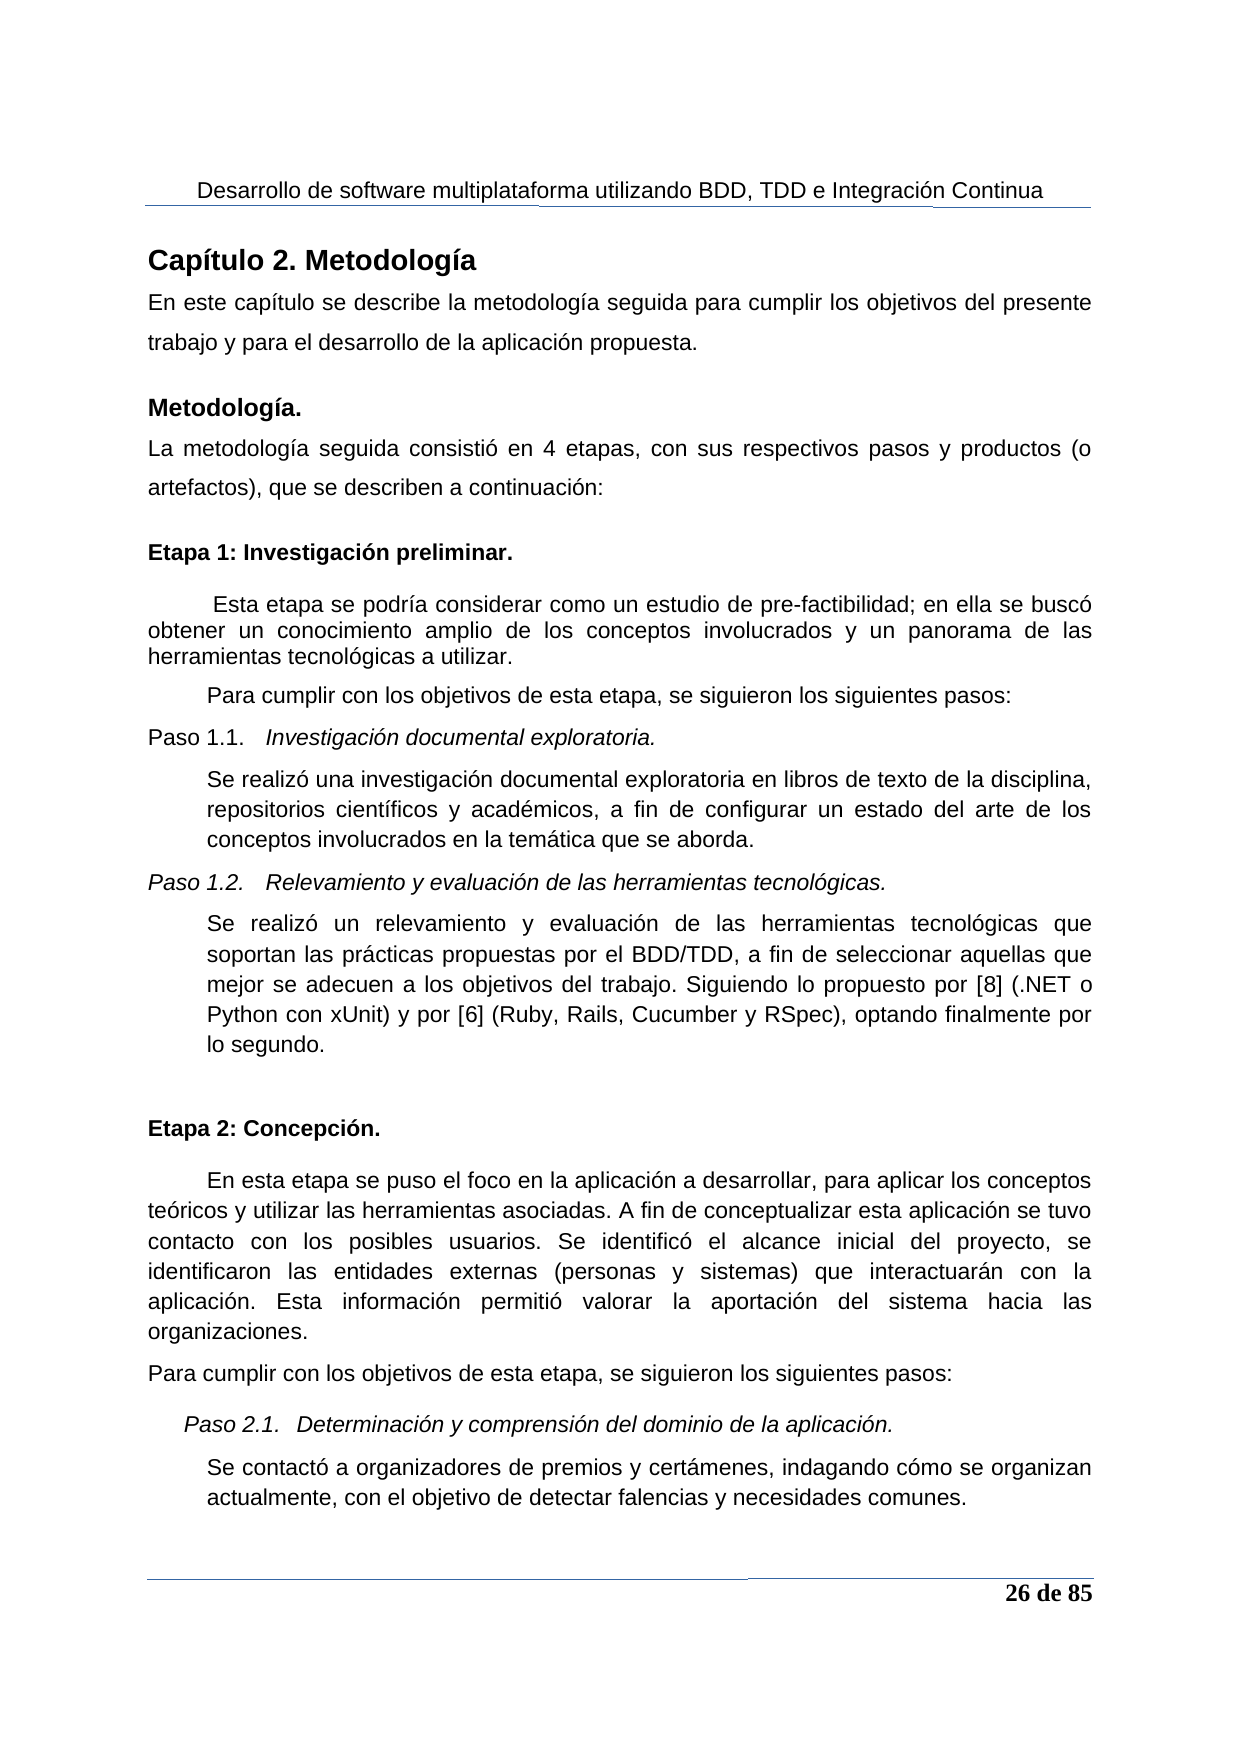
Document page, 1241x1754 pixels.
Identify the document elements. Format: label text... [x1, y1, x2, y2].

subtitle Metodología. [148, 393, 1093, 422]
subtitle Etapa 2: Concepción. [148, 1115, 1093, 1142]
subtitle Capítulo 2. Metodología [148, 243, 1093, 277]
text En este capítulo se describe la metodología seguida para cumplir los objetivos del presente trabajo y para el desarrollo de la aplicación propuesta. [148, 289, 1093, 355]
list Se realizó un relevamiento y evaluación de las herramientas tecnológicas que soportan las prácticas propuestas por el BDD/TDD, a fin de seleccionar aquellas que mejor se adecuen a los objetivos del trabajo. Siguiendo lo propuesto por [8] (.NET o Python con xUnit) y por [6] (Ruby, Rails, Cucumber y RSpec), optando finalmente por lo segundo. [148, 910, 1093, 1058]
list Determinación y comprensión del dominio de la aplicación. [177, 1411, 1093, 1438]
text Para cumplir con los objetivos de esta etapa, se siguieron los siguientes pasos: [148, 1360, 1093, 1387]
text Se realizó una investigación documental exploratoria en libros de texto de la disciplina, repositorios científicos y académicos, a fin de configurar un estado del arte de los conceptos involucrados en la temática que se aborda. [207, 766, 1093, 853]
list Relevamiento y evaluación de las herramientas tecnológicas. [148, 868, 1093, 895]
text Esta etapa se podría considerar como un estudio de pre-factibilidad; en ella se buscó obtener un conocimiento amplio de los conceptos involucrados y un panorama de las herramientas tecnológicas a utilizar. [148, 591, 1093, 669]
subtitle Etapa 1: Investigación preliminar. [148, 538, 1093, 565]
text Para cumplir con los objetivos de esta etapa, se siguieron los siguientes pasos: [148, 682, 1093, 708]
list Investigación documental exploratoria. [148, 724, 1093, 750]
text La metodología seguida consistió en 4 etapas, con sus respectivos pasos y productos (o artefactos), que se describen a continuación: [148, 434, 1093, 500]
text En esta etapa se puso el foco en la aplicación a desarrollar, para aplicar los conceptos teóricos y utilizar las herramientas asociadas. A fin de conceptualizar esta aplicación se tuvo contacto con los posibles usuarios. Se identificó el alcance inicial del proyecto, se identificaron las entidades externas (personas y sistemas) que interactuarán con la aplicación. Esta información permitió valorar la aportación del sistema hacia las organizaciones. [148, 1167, 1093, 1344]
list Se contactó a organizadores de premios y certámenes, indagando cómo se organizan actualmente, con el objetivo de detectar falencias y necesidades comunes. [207, 1453, 1093, 1510]
